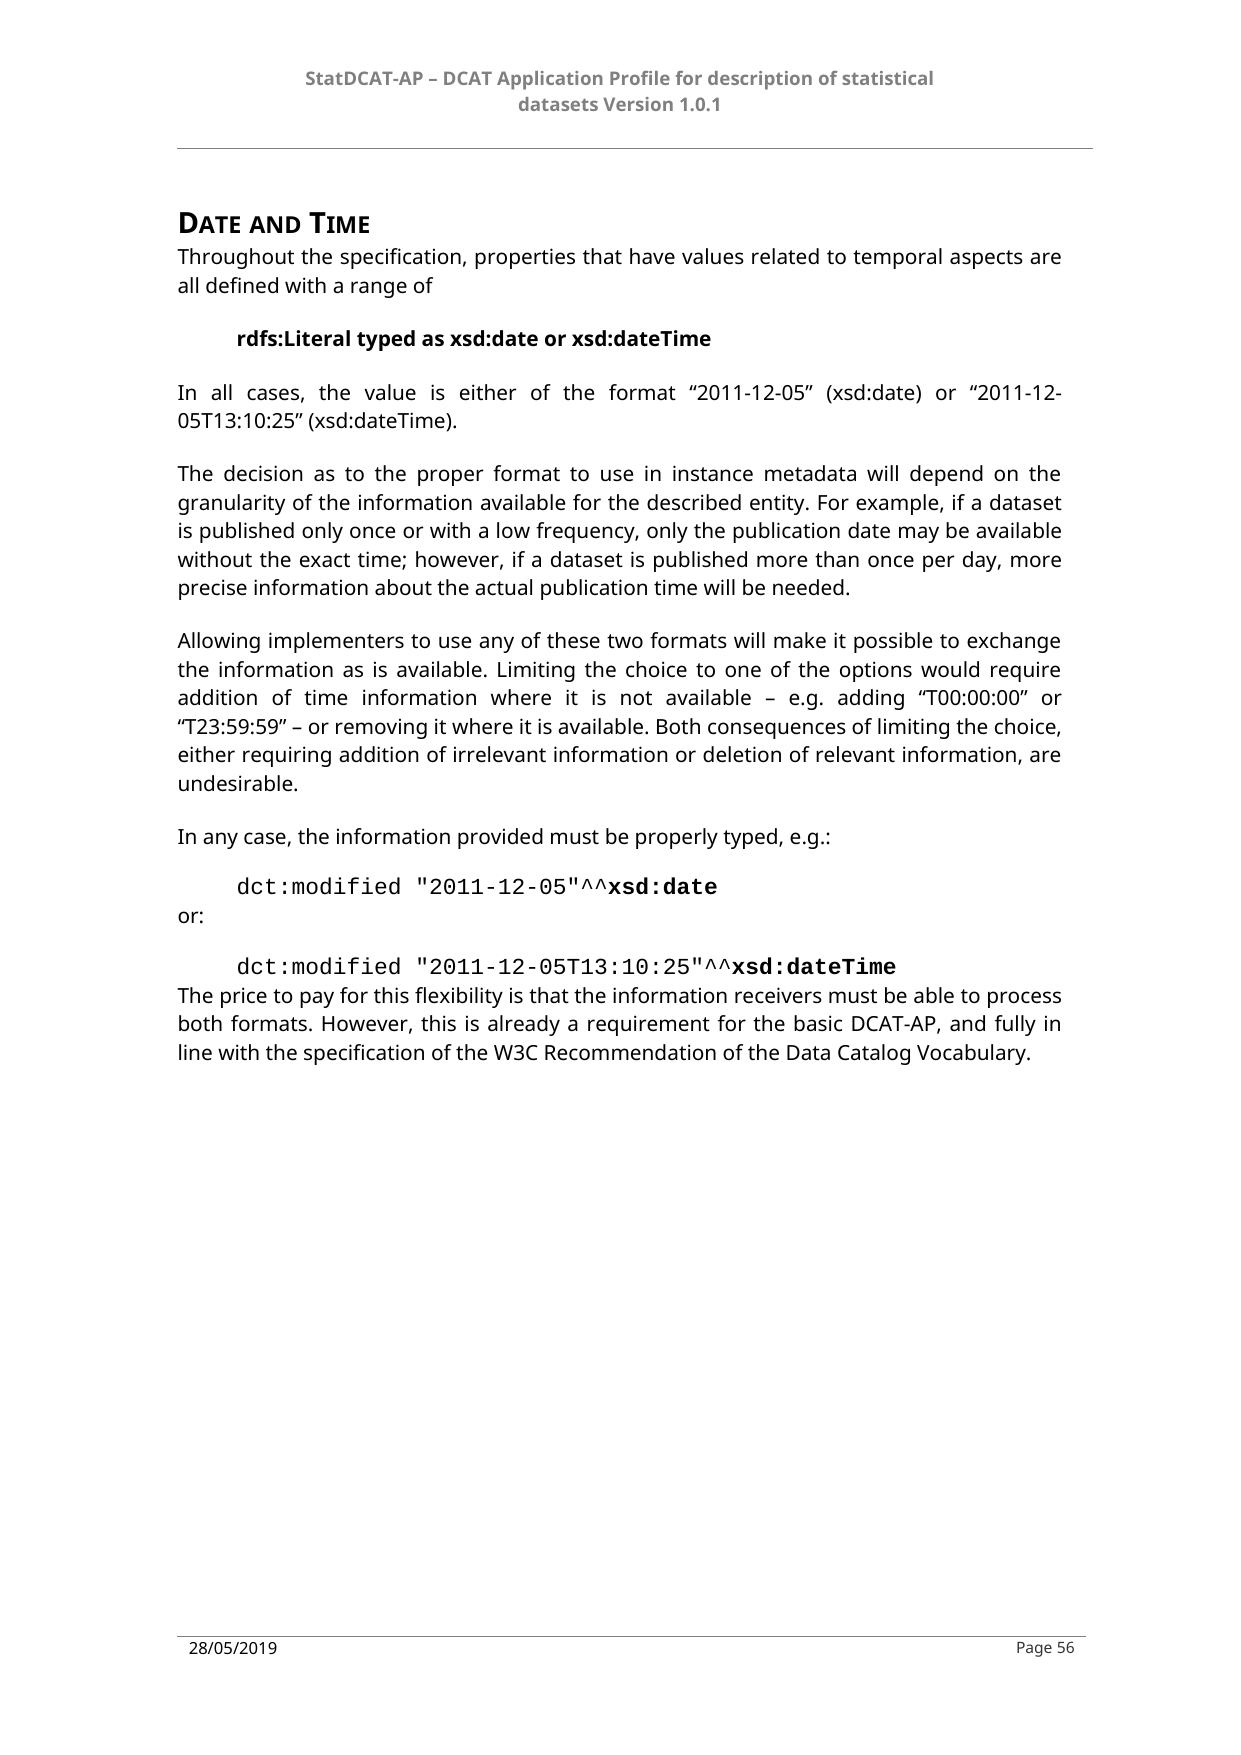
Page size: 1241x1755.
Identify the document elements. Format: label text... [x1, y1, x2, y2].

text dct:modified "2011-12-05T13:10:25"^^xsd:dateTime [236, 955, 1063, 981]
text dct:modified "2011-12-05"^^xsd:date [236, 876, 1063, 902]
text Throughout the specification, properties that have values related to temporal aspects are all defined with a range of [177, 242, 1063, 299]
text The price to pay for this flexibility is that the information receivers must be able to process both formats. However, this is already a requirement for the basic DCAT-AP, and fully in line with the specification of the W3C Recommendation of the Data Catalog Vocabulary. [177, 981, 1063, 1066]
text In all cases, the value is either of the format “2011-12-05” (xsd:date) or “2011-12-05T13:10:25” (xsd:dateTime). [177, 378, 1063, 434]
text rdfs:Literal typed as xsd:date or xsd:dateTime [236, 324, 1063, 353]
subtitle Date and Time [177, 203, 1063, 242]
text In any case, the information provided must be properly typed, e.g.: [177, 822, 1063, 851]
text Allowing implementers to use any of these two formats will make it possible to exchange the information as is available. Limiting the choice to one of the options would require addition of time information where it is not available – e.g. adding “T00:00:00” or “T23:59:59” – or removing it where it is available. Both consequences of limiting the choice, either requiring addition of irrelevant information or deletion of relevant information, are undesirable. [177, 627, 1063, 797]
text The decision as to the proper format to use in instance metadata will depend on the granularity of the information available for the described entity. For example, if a dataset is published only once or with a low frequency, only the publication date may be available without the exact time; however, if a dataset is published more than once per day, more precise information about the actual publication time will be needed. [177, 459, 1063, 602]
text or: [177, 902, 1063, 930]
